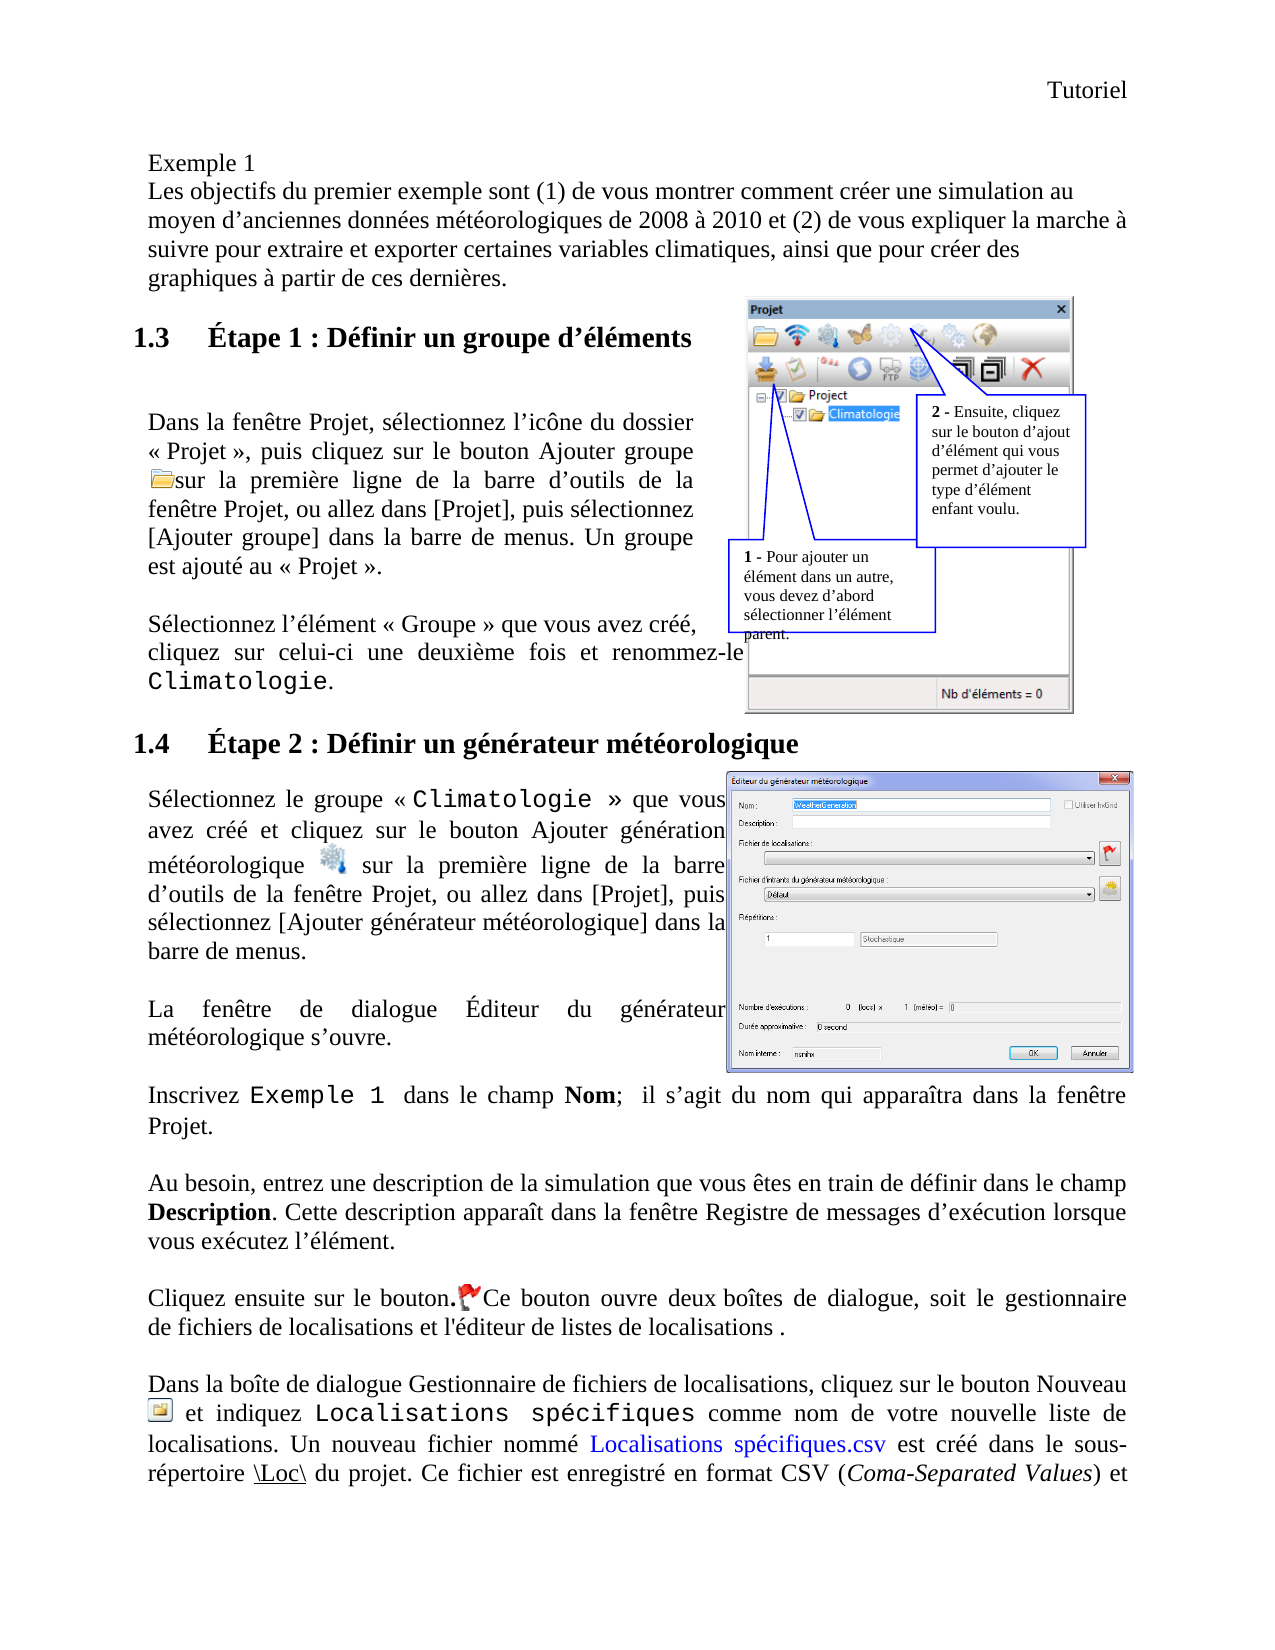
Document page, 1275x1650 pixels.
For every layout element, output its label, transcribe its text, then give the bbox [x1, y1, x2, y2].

text cliquez sur celui-ci une deuxième fois et renommez-le Climatologie. [148, 637, 744, 697]
picture [744, 549, 1074, 714]
text La fenêtre de dialogue Éditeur du générateur météorologique s’ouvre. [148, 994, 726, 1051]
text Dans la boîte de dialogue Gestionnaire de fichiers de localisations, cliquez sur le bouton Nouveau et indiquez Localisations spécifiques comme nom de votre nouvelle liste de localisations. Un nouveau fichier nommé Localisations spécifiques.csv est créé dans le sous-répertoire \Loc\ du projet. Ce fichier est enregistré en format CSV (Coma-Separated Values) et [148, 1369, 1127, 1487]
picture [318, 843, 348, 874]
text Cliquez ensuite sur le bouton. Ce bouton ouvre deux boîtes de dialogue, soit le gestionnaire de fichiers de localisations et l'éditeur de listes de localisations . [148, 1283, 1127, 1341]
subtitle Étape 2 : Définir un générateur météorologique [133, 726, 1127, 759]
text Inscrivez Exemple 1 dans le champ Nom; il s’agit du nom qui apparaîtra dans la fenêtre Projet. [148, 1080, 1127, 1139]
text Dans la fenêtre Projet, sélectionnez l’icône du dossier « Projet », puis cliquez sur le bouton Ajouter groupe sur la première ligne de la barre d’outils de la fenêtre Projet, ou allez dans [Projet], puis sélectionnez [Ajouter groupe] dans la barre de menus. Un groupe est ajouté au « Projet ». [148, 407, 694, 580]
picture [726, 771, 1134, 1073]
text Sélectionnez l’élément « Groupe » que vous avez créé, [148, 609, 744, 637]
text [1074, 637, 1127, 697]
text Au besoin, entrez une description de la simulation que vous êtes en train de définir dans le champ Description. Cette description apparaît dans la fenêtre Registre de messages d’exécution lorsque vous exécutez l’élément. [148, 1168, 1127, 1254]
subtitle Étape 1 : Définir un groupe d’éléments [133, 320, 744, 354]
subtitle [1074, 320, 1127, 354]
picture [147, 1398, 173, 1422]
picture [456, 1284, 483, 1311]
text Exemple 1 [148, 148, 1127, 176]
text Les objectifs du premier exemple sont (1) de vous montrer comment créer une simulation au moyen d’anciennes données météorologiques de 2008 à 2010 et (2) de vous expliquer la marche à suivre pour extraire et exporter certaines variables climatiques, ainsi que pour créer des graphiques à partir de ces dernières. [148, 176, 1127, 291]
picture [151, 466, 175, 490]
picture [744, 296, 1074, 538]
text [1074, 609, 1127, 637]
text Sélectionnez le groupe « Climatologie » que vous avez créé et cliquez sur le bouton Ajouter génération météorologique sur la première ligne de la barre d’outils de la fenêtre Projet, ou allez dans [Projet], puis sélectionnez [Ajouter générateur météorologique] dans la barre de menus. [148, 784, 726, 965]
